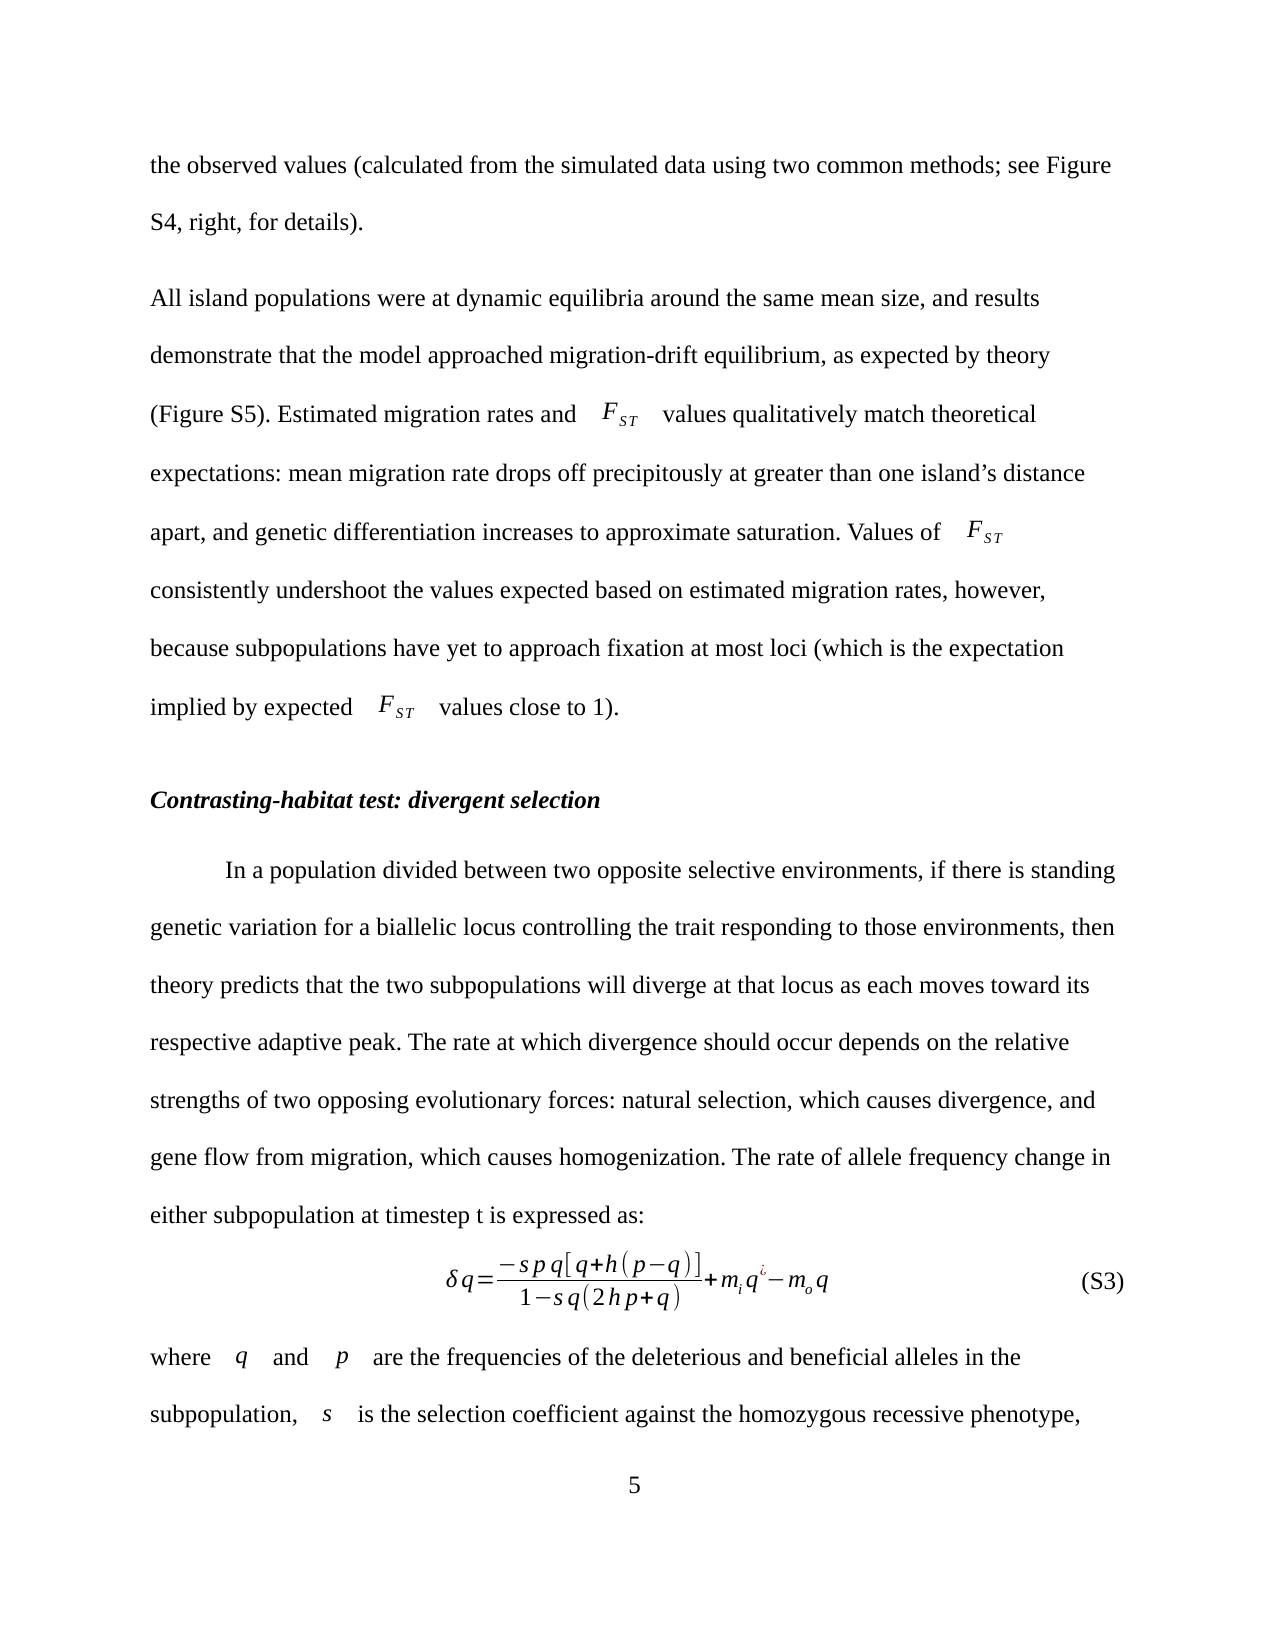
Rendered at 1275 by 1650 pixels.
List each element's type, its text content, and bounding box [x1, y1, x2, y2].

subtitle Contrasting-habitat test: divergent selection [150, 785, 1125, 813]
text (S3) [150, 1266, 1125, 1295]
text All island populations were at dynamic equilibria around the same mean size, and results demonstrate that the model approached migration-drift equilibrium, as expected by theory (Figure S5). Estimated migration rates and values qualitatively match theoretical expectations: mean migration rate drops off precipitously at greater than one island’s distance apart, and genetic differentiation increases to approximate saturation. Values of consistently undershoot the values expected based on estimated migration rates, however, because subpopulations have yet to approach fixation at most loci (which is the expectation implied by expected values close to 1). [150, 283, 1125, 722]
text In a population divided between two opposite selective environments, if there is standing genetic variation for a biallelic locus controlling the trait responding to those environments, then theory predicts that the two subpopulations will diverge at that locus as each moves toward its respective adaptive peak. The rate at which divergence should occur depends on the relative strengths of two opposing evolutionary forces: natural selection, which causes divergence, and gene flow from migration, which causes homogenization. The rate of allele frequency change in either subpopulation at timestep t is expressed as: [150, 855, 1125, 1228]
text the observed values (calculated from the simulated data using two common methods; see Figure S4, right, for details). [150, 150, 1125, 236]
text where and are the frequencies of the deleterious and beneficial alleles in the subpopulation, is the selection coefficient against the homozygous recessive phenotype, is the degree of dominance of the recessive allele, and are the migration rates into and out of the subpopulation being analyzed, and is the frequency of the recessive allele in the alternative subpopulation (Hartl and Clark, 2007). [150, 1342, 1125, 1428]
